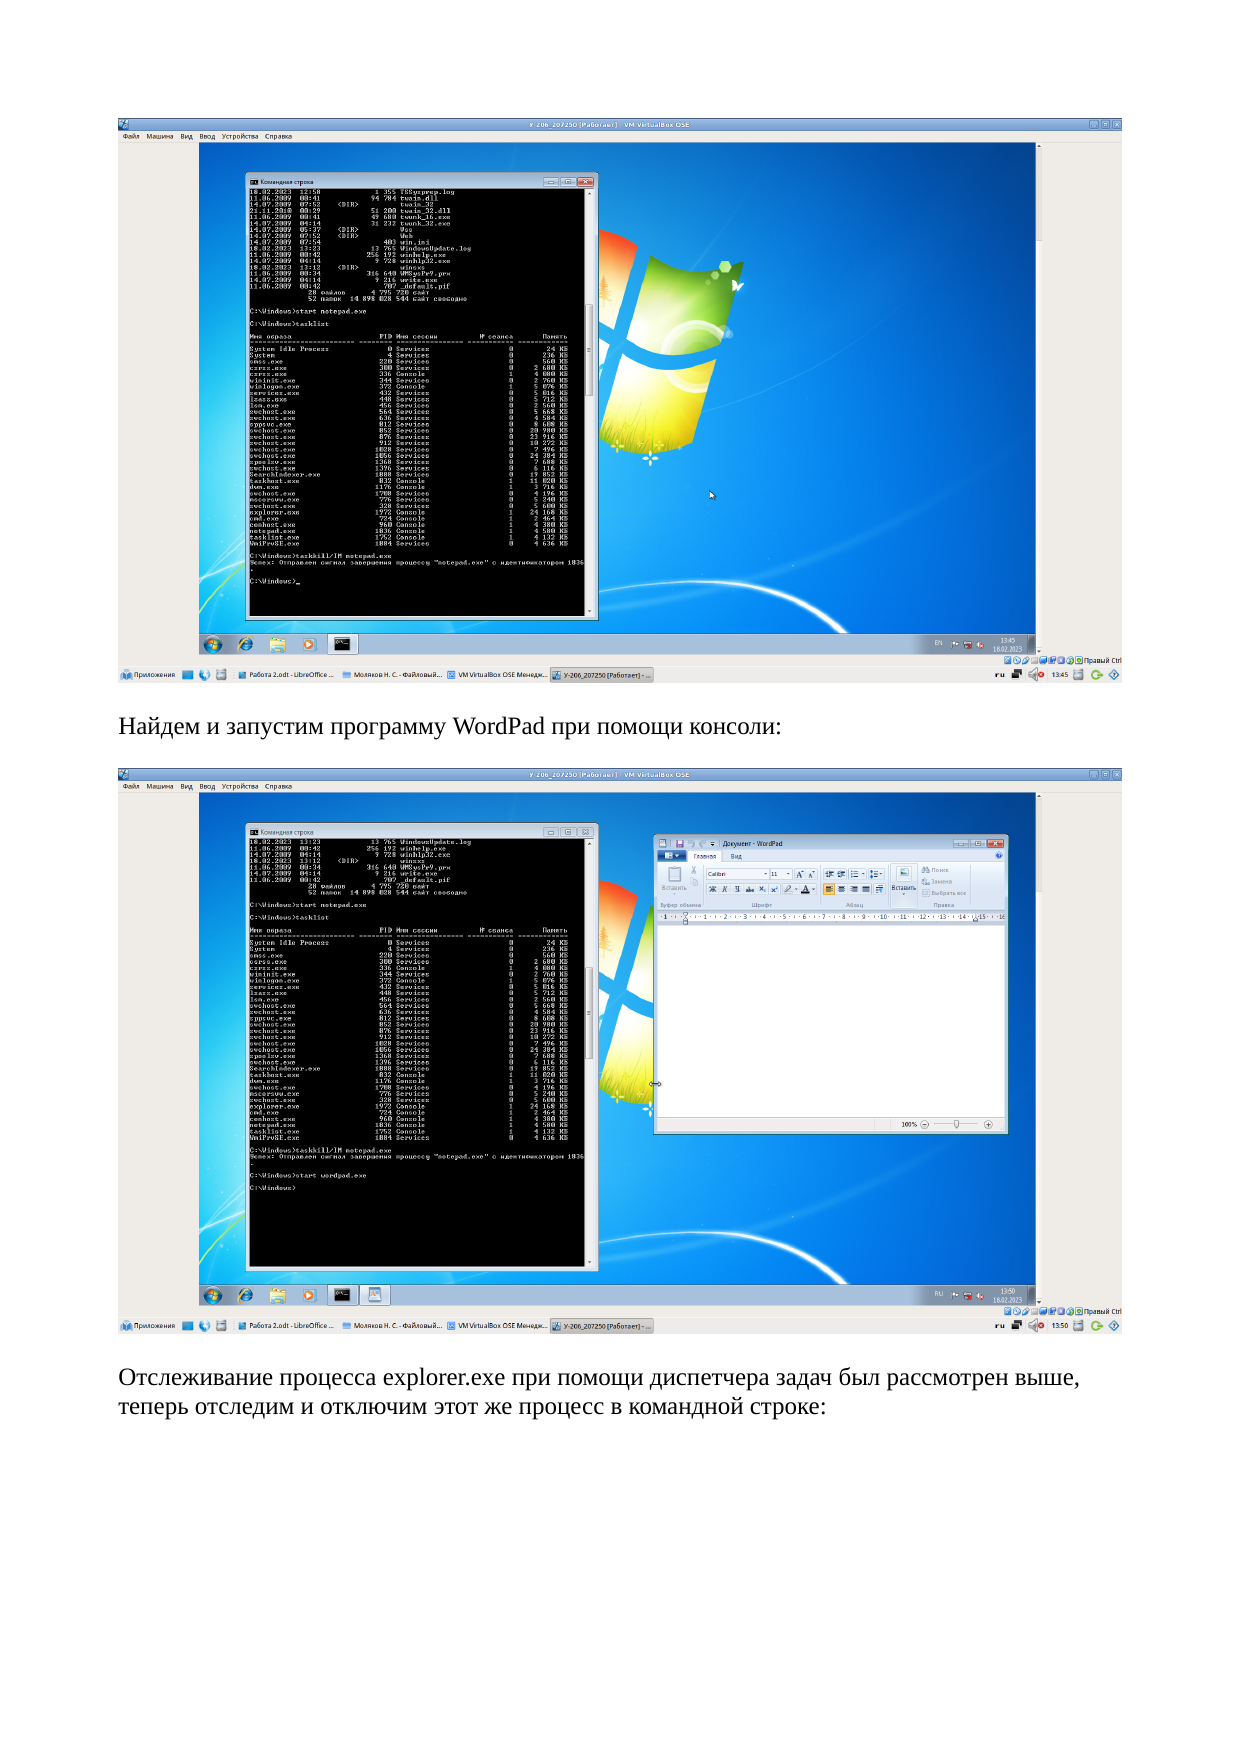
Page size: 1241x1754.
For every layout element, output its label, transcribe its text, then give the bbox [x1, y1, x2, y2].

picture [118, 768, 1122, 1334]
text Найдем и запустим программу WordPad при помощи консоли: [118, 711, 1122, 740]
picture [118, 118, 1122, 683]
text Отслеживание процесса explorer.exe при помощи диспетчера задач был рассмотрен выше, теперь отследим и отключим этот же процесс в командной строке: [118, 1362, 1122, 1420]
